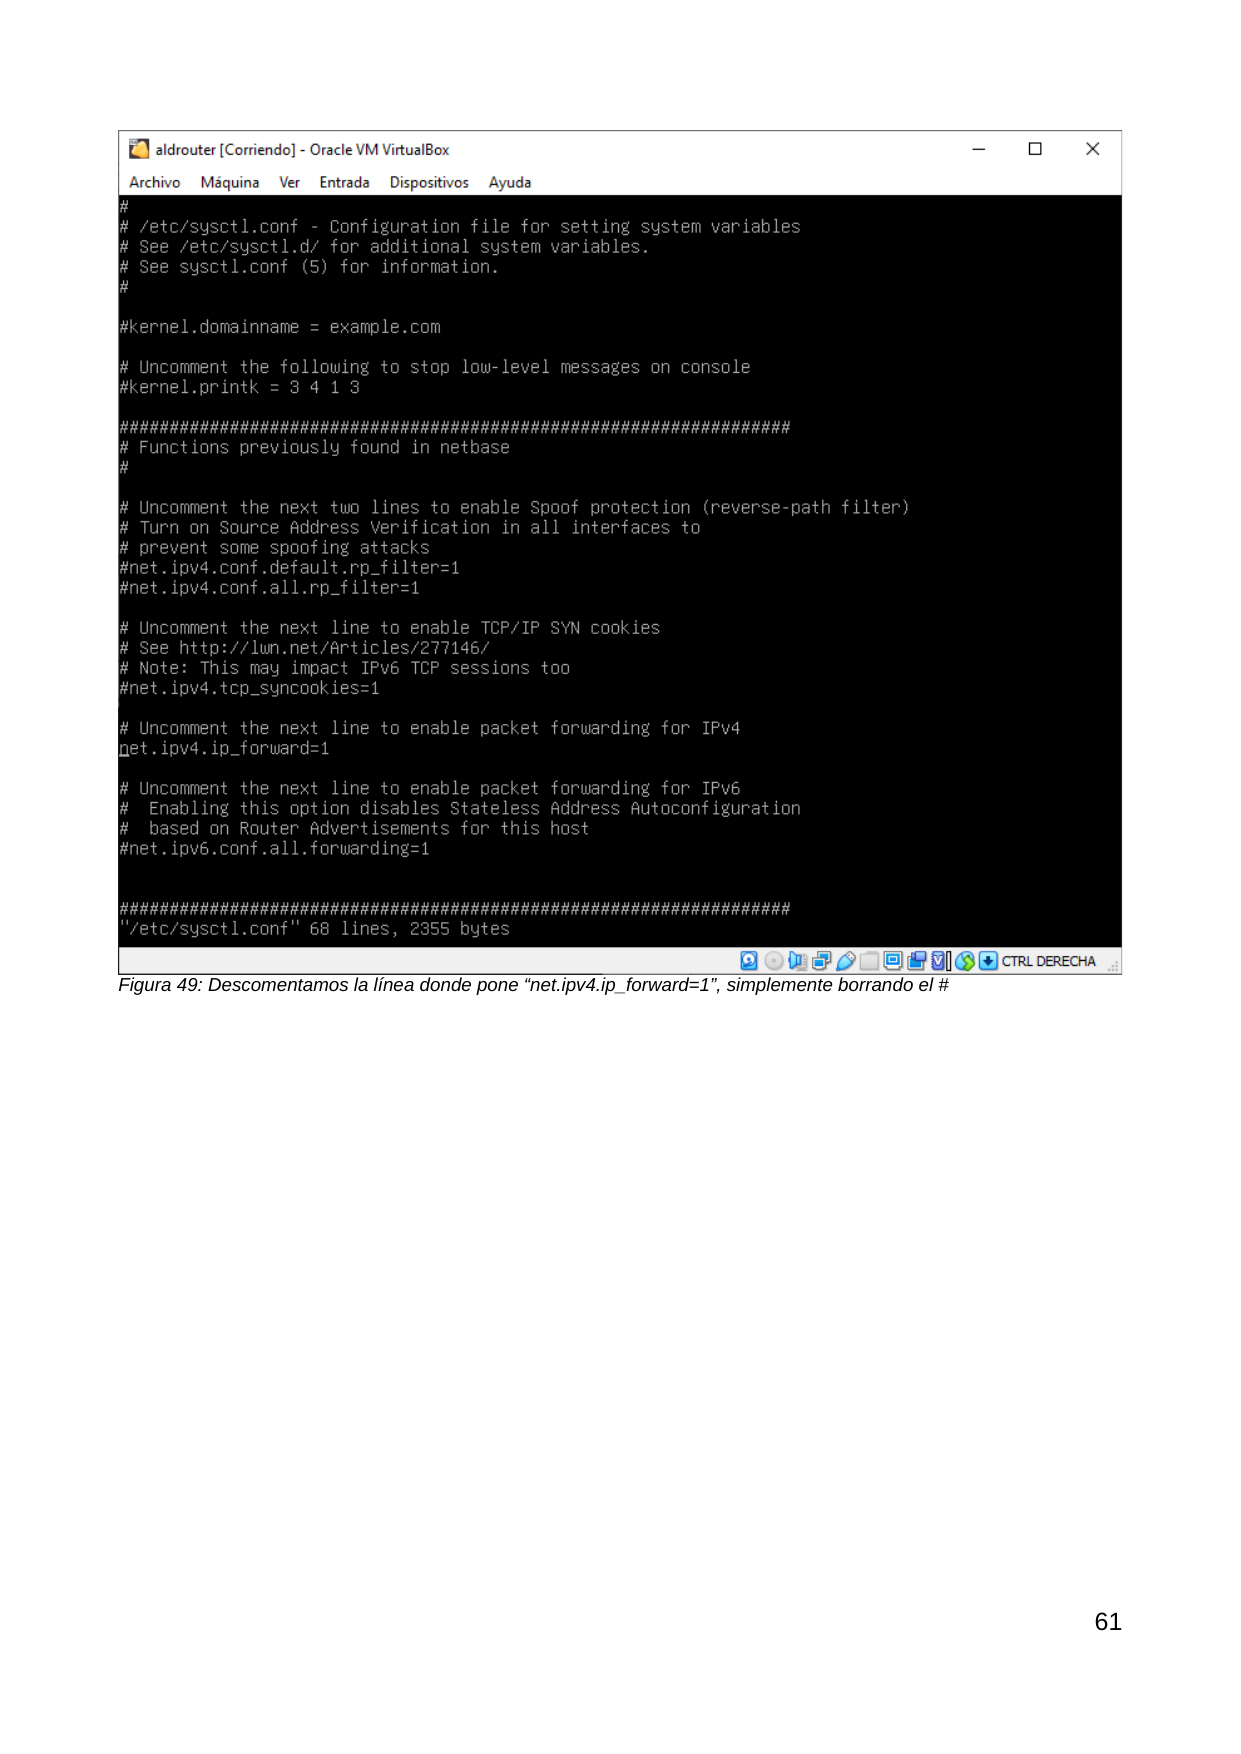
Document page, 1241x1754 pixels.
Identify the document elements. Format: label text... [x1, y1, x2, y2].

picture [118, 130, 1123, 975]
text Figura 49: Descomentamos la línea donde pone “net.ipv4.ip_forward=1”, simplemente borrando el # [118, 975, 1122, 996]
